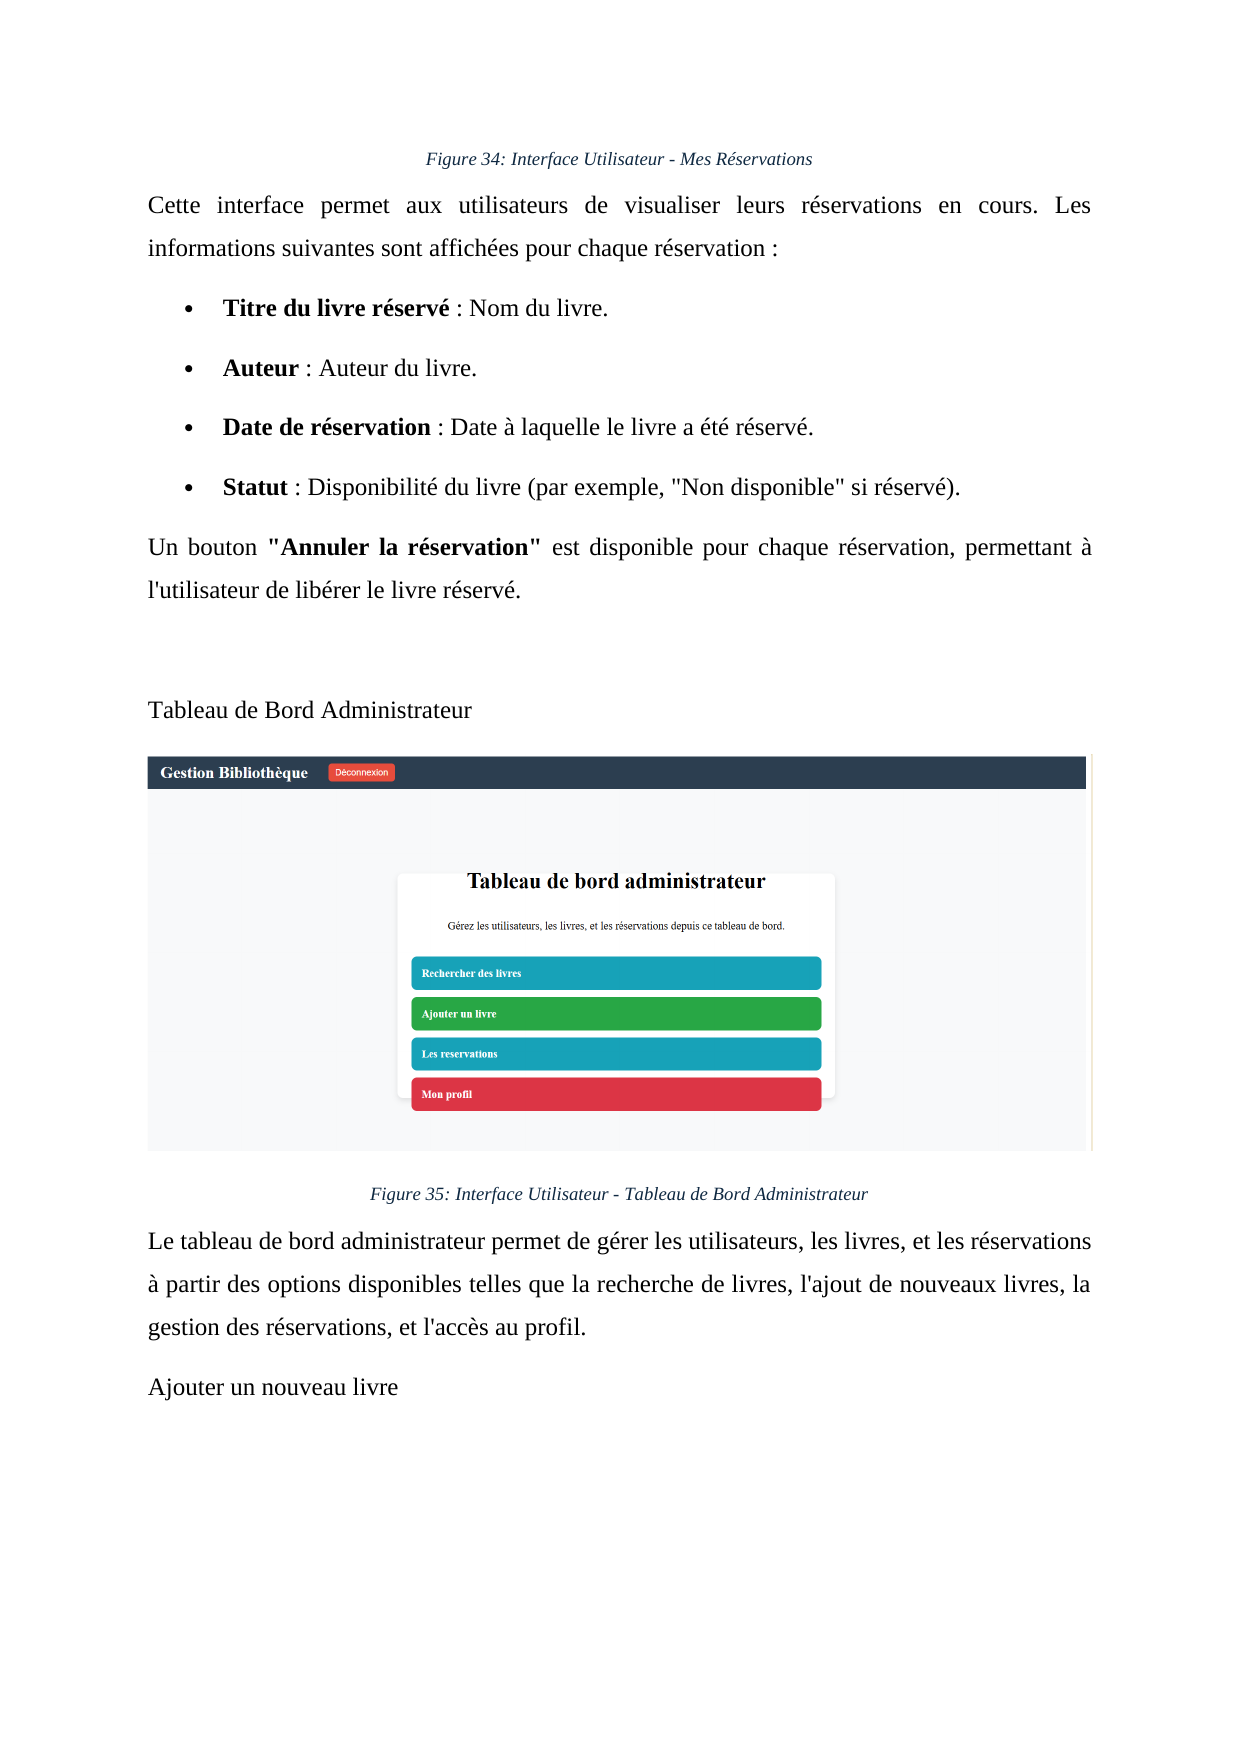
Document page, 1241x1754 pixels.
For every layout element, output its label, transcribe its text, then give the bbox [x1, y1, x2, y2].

text Un bouton "Annuler la réservation" est disponible pour chaque réservation, permettant à l'utilisateur de libérer le livre réservé. [148, 532, 1093, 604]
list Statut : Disponibilité du livre (par exemple, "Non disponible" si réservé). [185, 472, 1093, 501]
list Date de réservation : Date à laquelle le livre a été réservé. [185, 412, 1093, 441]
list Auteur : Auteur du livre. [185, 353, 1093, 381]
text Figure 34: Interface Utilisateur - Mes Réservations [148, 148, 1093, 169]
text Ajouter un nouveau livre [148, 1372, 1093, 1401]
text Figure 35: Interface Utilisateur - Tableau de Bord Administrateur [148, 1183, 1093, 1205]
text Cette interface permet aux utilisateurs de visualiser leurs réservations en cours. Les informations suivantes sont affichées pour chaque réservation : [148, 190, 1093, 262]
text Tableau de Bord Administrateur [148, 695, 1093, 723]
text Le tableau de bord administrateur permet de gérer les utilisateurs, les livres, et les réservations à partir des options disponibles telles que la recherche de livres, l'ajout de nouveaux livres, la gestion des réservations, et l'accès au profil. [148, 1226, 1093, 1341]
list Titre du livre réservé : Nom du livre. [185, 293, 1093, 322]
